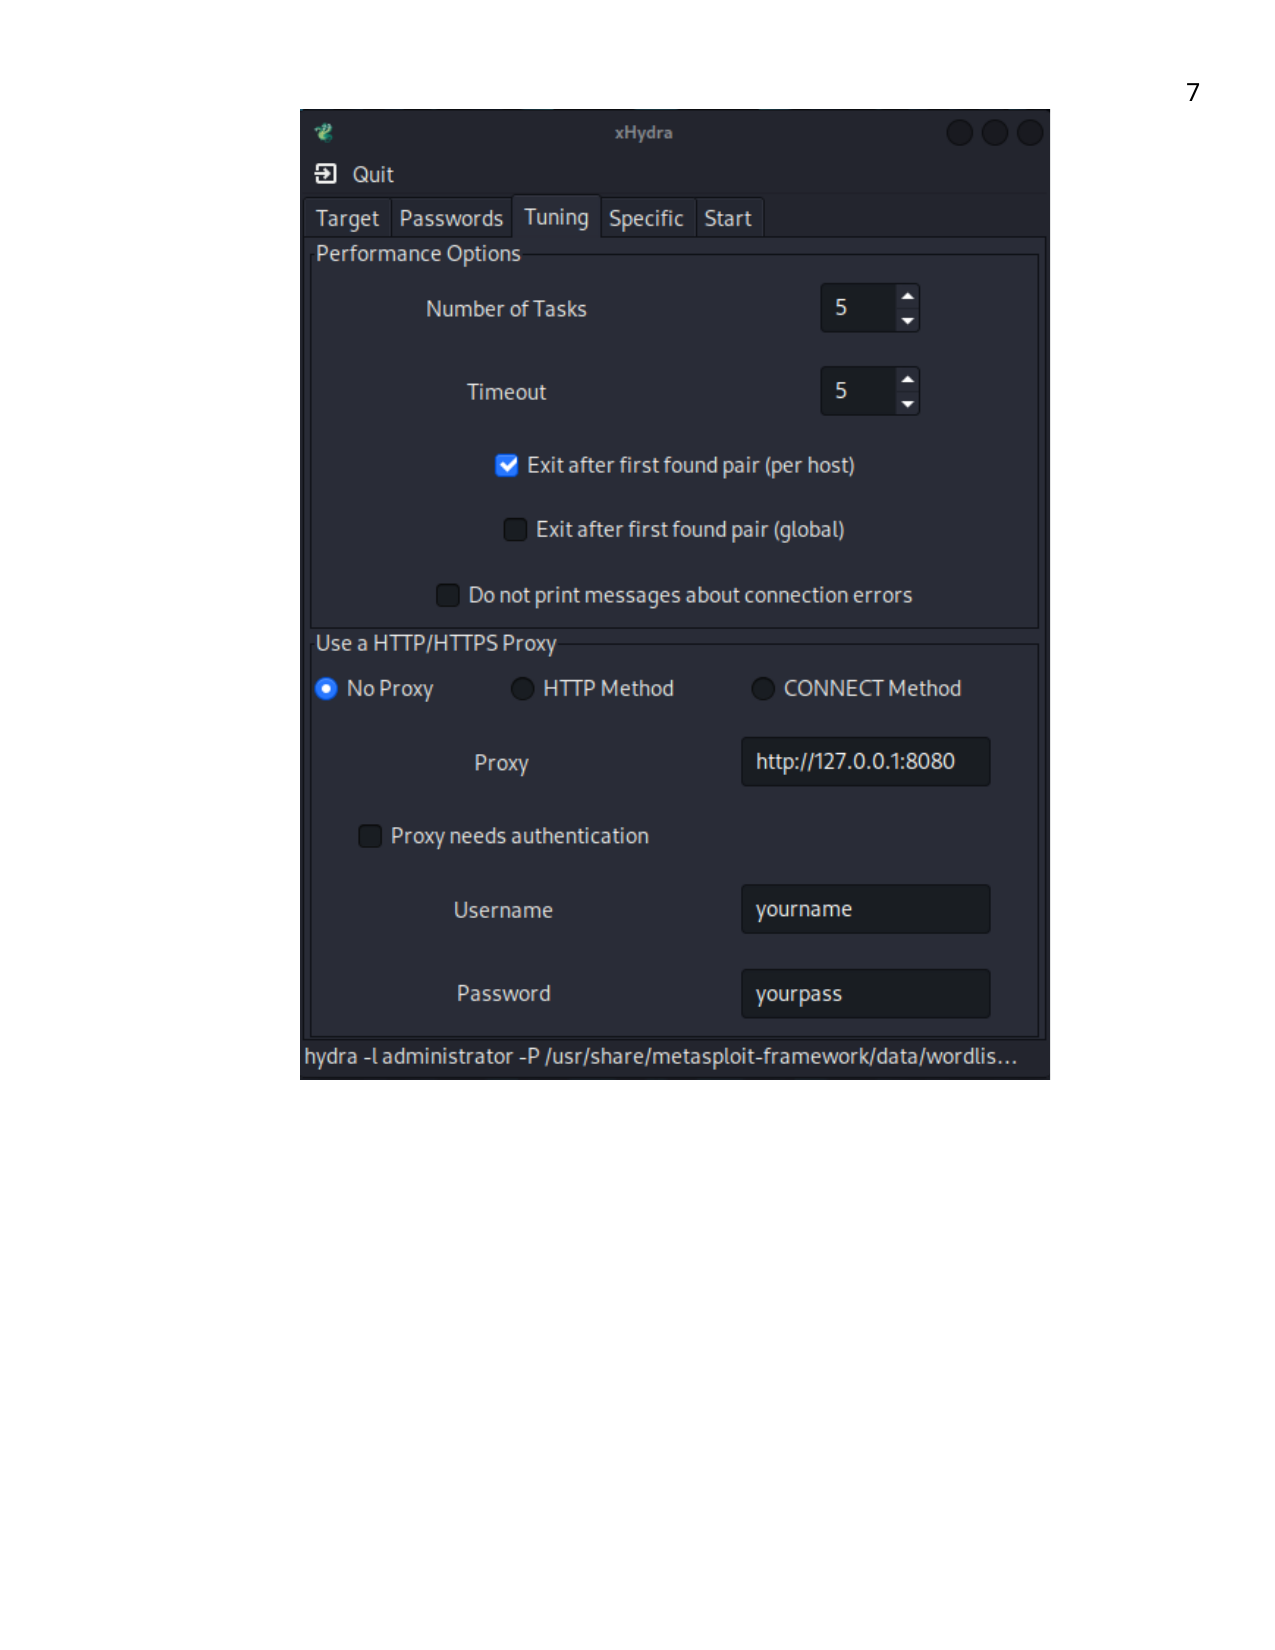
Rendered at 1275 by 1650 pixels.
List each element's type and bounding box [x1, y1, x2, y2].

picture [300, 109, 1050, 1080]
